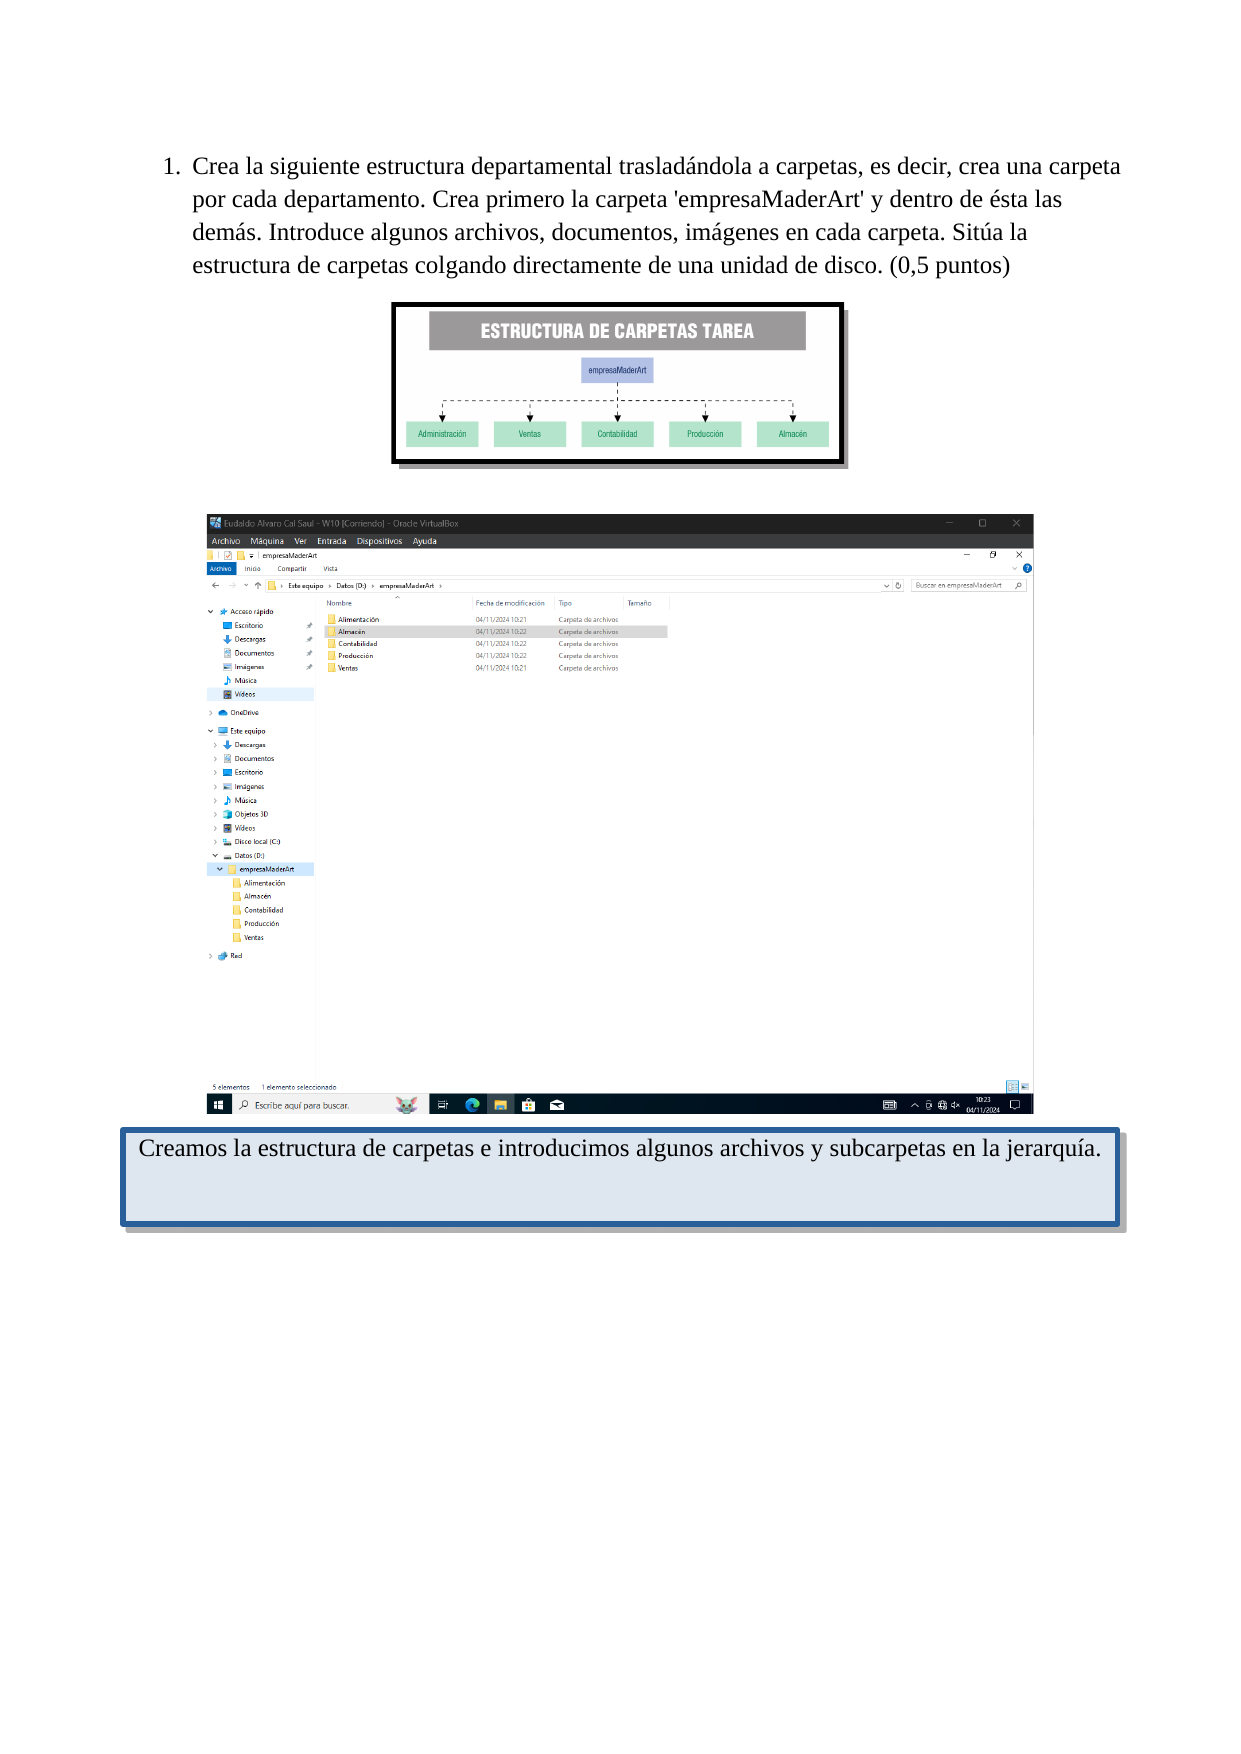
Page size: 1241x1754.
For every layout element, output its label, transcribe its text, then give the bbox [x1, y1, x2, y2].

picture [206, 514, 1034, 1114]
list Crea la siguiente estructura departamental trasladándola a carpetas, es decir, crea una carpeta por cada departamento. Crea primero la carpeta 'empresaMaderArt' y dentro de ésta las demás. Introduce algunos archivos, documentos, imágenes en cada carpeta. Sitúa la estructura de carpetas colgando directamente de una unidad de disco. (0,5 puntos) [162, 151, 1122, 279]
picture [391, 302, 849, 469]
